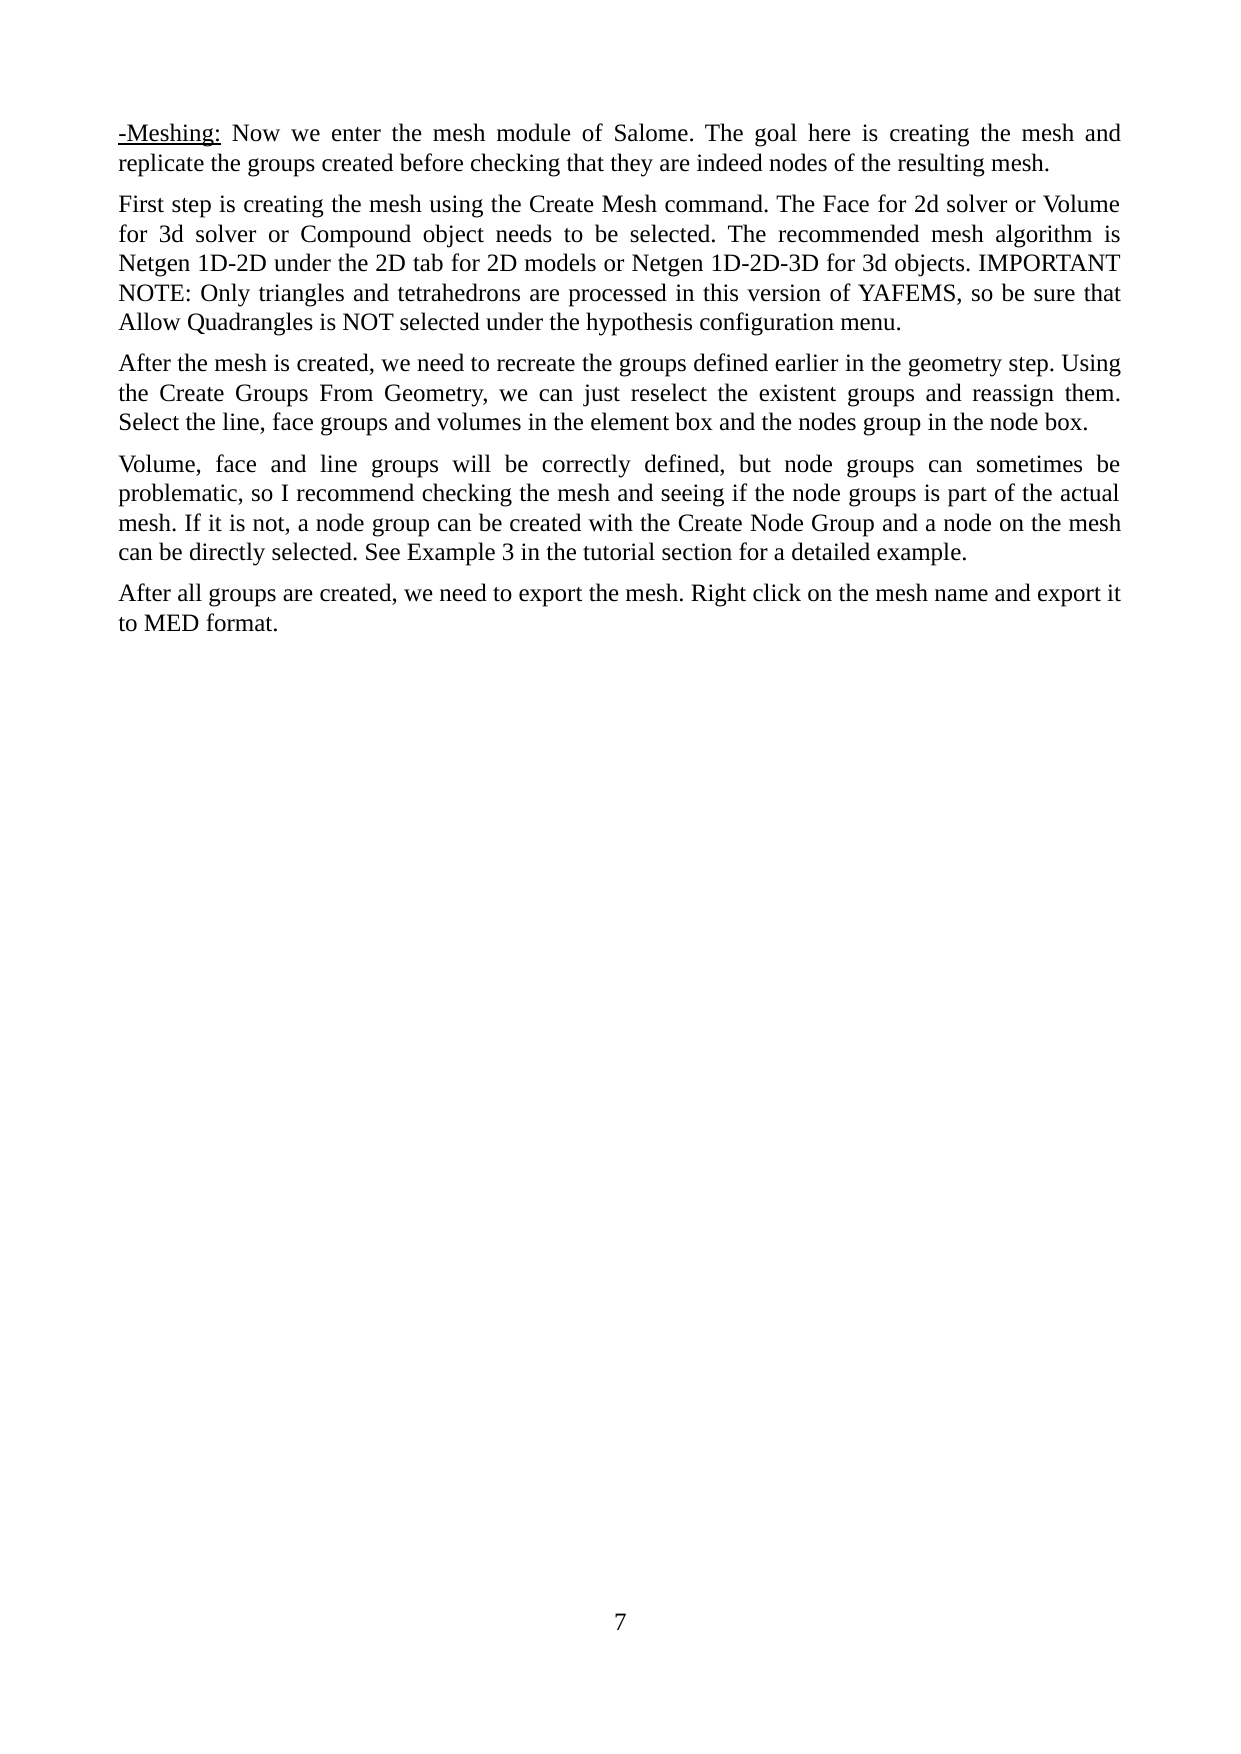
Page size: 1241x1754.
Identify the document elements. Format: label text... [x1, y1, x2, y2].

text After the mesh is created, we need to recreate the groups defined earlier in the geometry step. Using the Create Groups From Geometry, we can just reselect the existent groups and reassign them. Select the line, face groups and volumes in the element box and the nodes group in the node box. [118, 348, 1122, 437]
text First step is creating the mesh using the Create Mesh command. The Face for 2d solver or Volume for 3d solver or Compound object needs to be selected. The recommended mesh algorithm is Netgen 1D-2D under the 2D tab for 2D models or Netgen 1D-2D-3D for 3d objects. IMPORTANT NOTE: Only triangles and tetrahedrons are processed in this version of YAFEMS, so be sure that Allow Quadrangles is NOT selected under the hypothesis configuration menu. [118, 189, 1122, 336]
text -Meshing: Now we enter the mesh module of Salome. The goal here is creating the mesh and replicate the groups created before checking that they are indeed nodes of the resulting mesh. [118, 118, 1122, 177]
text After all groups are created, we need to export the mesh. Right click on the mesh name and export it to MED format. [118, 578, 1122, 637]
text Volume, face and line groups will be correctly defined, but node groups can sometimes be problematic, so I recommend checking the mesh and seeing if the node groups is part of the actual mesh. If it is not, a node group can be created with the Create Node Group and a node on the mesh can be directly selected. See Example 3 in the tutorial section for a detailed example. [118, 448, 1122, 566]
